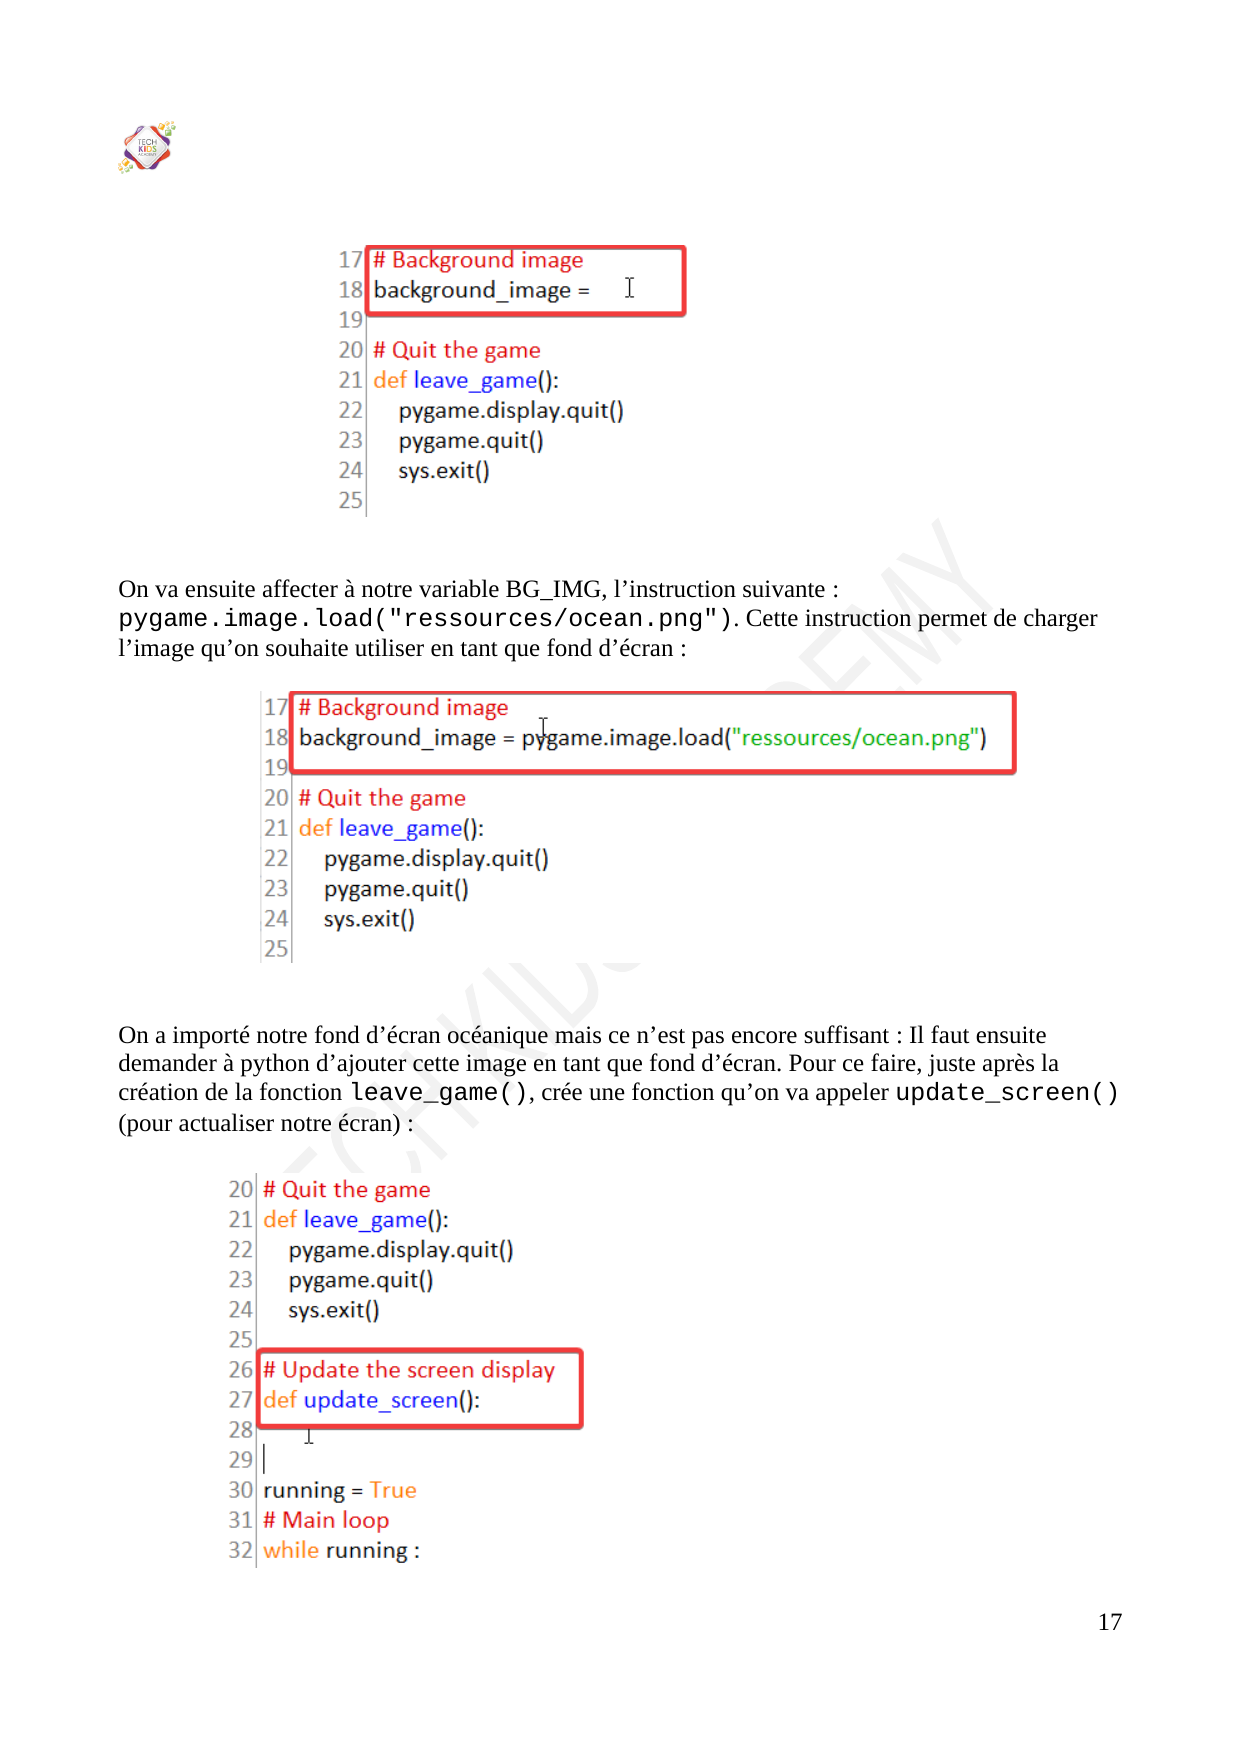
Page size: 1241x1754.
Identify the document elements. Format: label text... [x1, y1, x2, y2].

picture [118, 118, 176, 176]
text On va ensuite affecter à notre variable BG_IMG, l’instruction suivante : pygame.image.load("ressources/ocean.png"). Cette instruction permet de charger l’image qu’on souhaite utiliser en tant que fond d’écran : [898, 574, 1122, 662]
text On a importé notre fond d’écran océanique mais ce n’est pas encore suffisant : Il faut ensuite demander à python d’ajouter cette image en tant que fond d’écran. Pour ce faire, juste après la création de la fonction leave_game(), crée une fonction qu’on va appeler update_screen() (pour actualiser notre écran) : [118, 1020, 1122, 1137]
picture [260, 691, 1037, 963]
picture [227, 1173, 995, 1568]
picture [337, 245, 861, 517]
text On va ensuite affecter à notre variable BG_IMG, l’instruction suivante : pygame.image.load("ressources/ocean.png"). Cette instruction permet de charger l’image qu’on souhaite utiliser en tant que fond d’écran : [118, 574, 925, 662]
